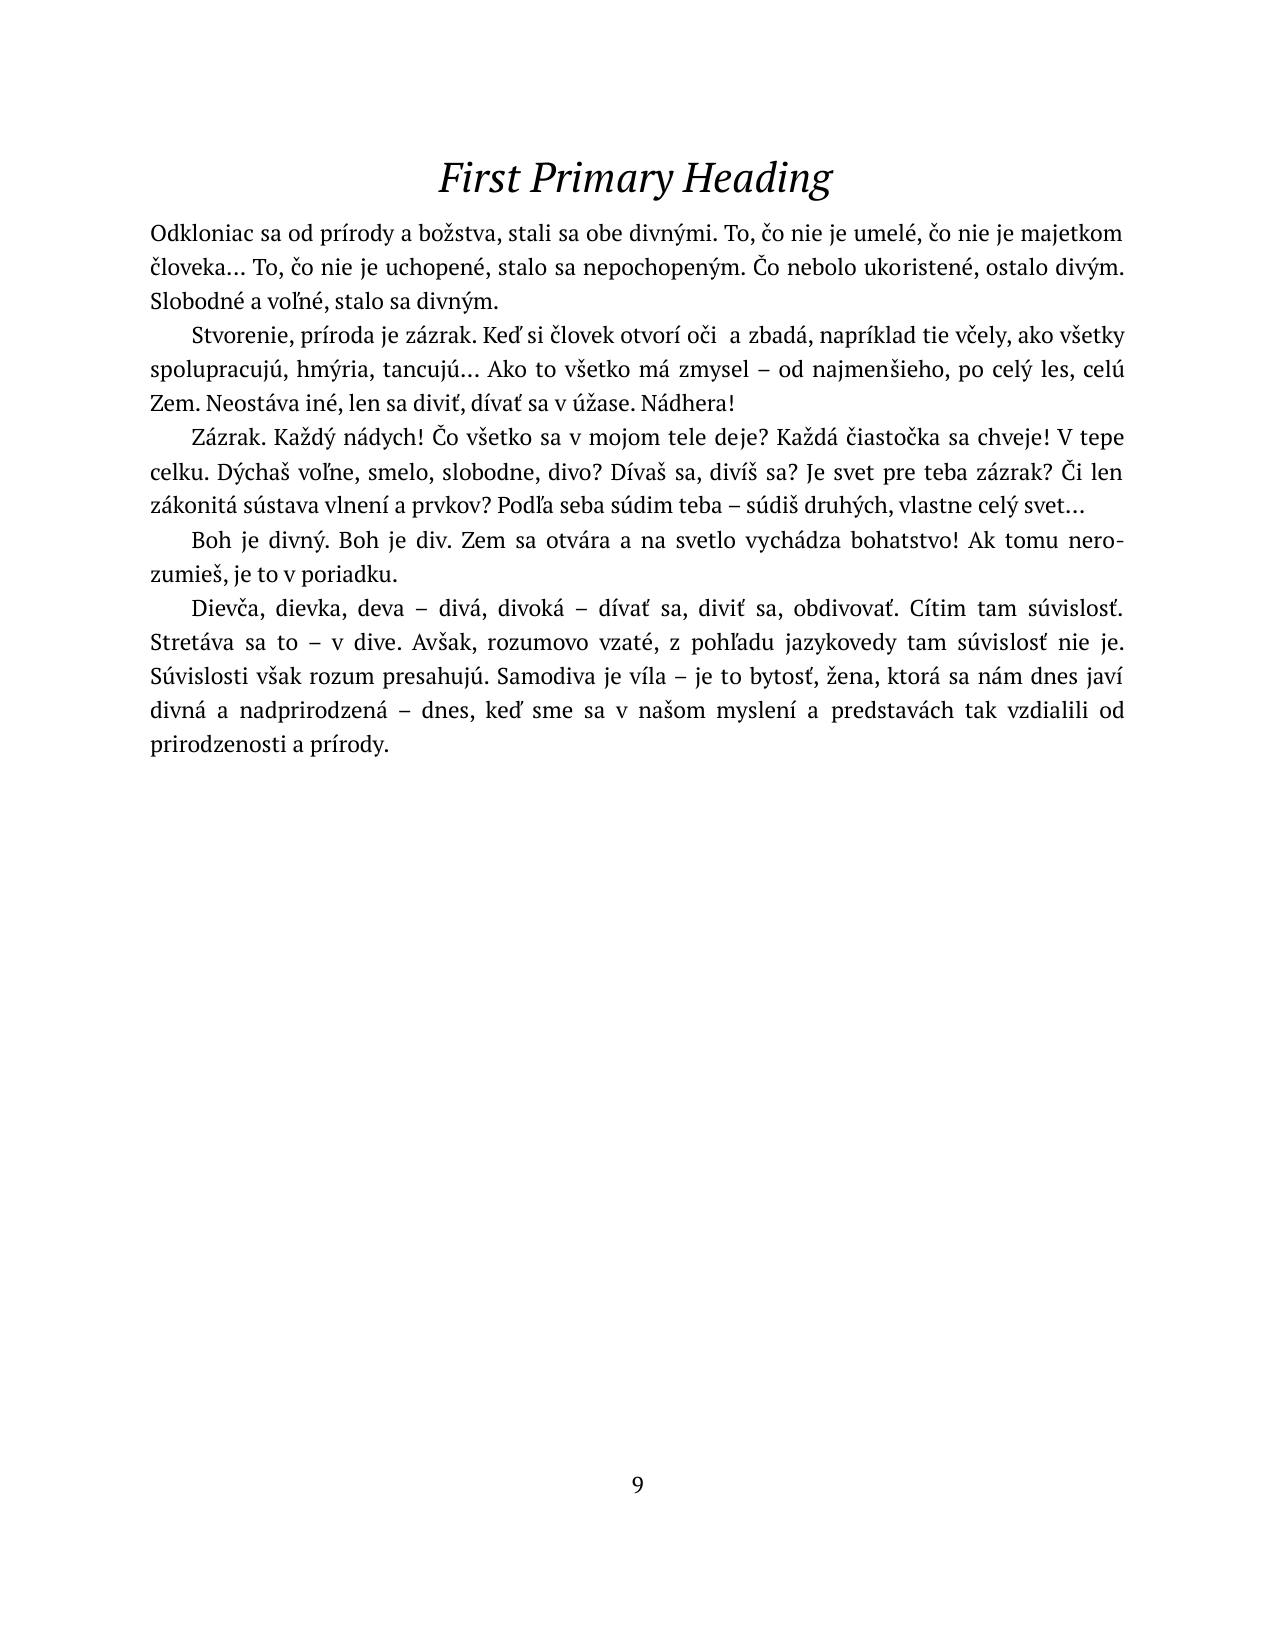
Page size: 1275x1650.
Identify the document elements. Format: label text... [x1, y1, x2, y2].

text Odkloniac sa od prírody a božstva, stali sa obe divnými. To, čo nie je umelé, čo nie je majetkom človeka... To, čo nie je uchopené, stalo sa nepochopeným. Čo nebolo uko­ris­tené, ostalo divým. Slobodné a voľné, stalo sa divným. [150, 218, 1125, 316]
text Dievča, dievka, deva – divá, divoká – dívať sa, diviť sa, obdivovať. Cítim tam súvislosť. Stretáva sa to – v dive. Av­šak, rozumovo vzaté, z pohľadu jazykovedy tam súvis­losť nie je. Súvislosti však rozum presahujú. Samodiva je víla – je to bytosť, žena, ktorá sa nám dnes javí divná a⁠ nad­prirodzená – dnes, keď sme sa v našom myslení a⁠ pred­stavách tak vzdia­lili od prirodzenosti a⁠ prírody. [150, 593, 1125, 759]
text Stvorenie, príroda je zázrak. Keď si človek otvorí oči a⁠ zbadá, napríklad tie včely, ako všetky spolupracujú, hmý­ria, tancujú... Ako to všetko má zmysel – od najmen­šieho, po celý les, celú Zem. Neostáva iné, len sa diviť, dívať sa v⁠ úžase. Nádhera! [150, 320, 1125, 418]
subtitle First Primary Heading [150, 150, 1125, 204]
text Zázrak. Každý nádych! Čo všetko sa v mojom tele de­je? Každá čiastočka sa chveje! V tepe celku. Dýchaš voľne, smelo, slobodne, divo? Dívaš sa, divíš sa? Je svet pre teba zázrak? Či len zákonitá sústava vlnení a prvkov? Podľa seba súdim teba – súdiš druhých, vlastne celý svet… [150, 422, 1125, 520]
text Boh je divný. Boh je div. Zem sa otvára a na svetlo vy­chádza bohatstvo! Ak tomu nero­zumieš, je to v poriadku. [150, 525, 1125, 588]
